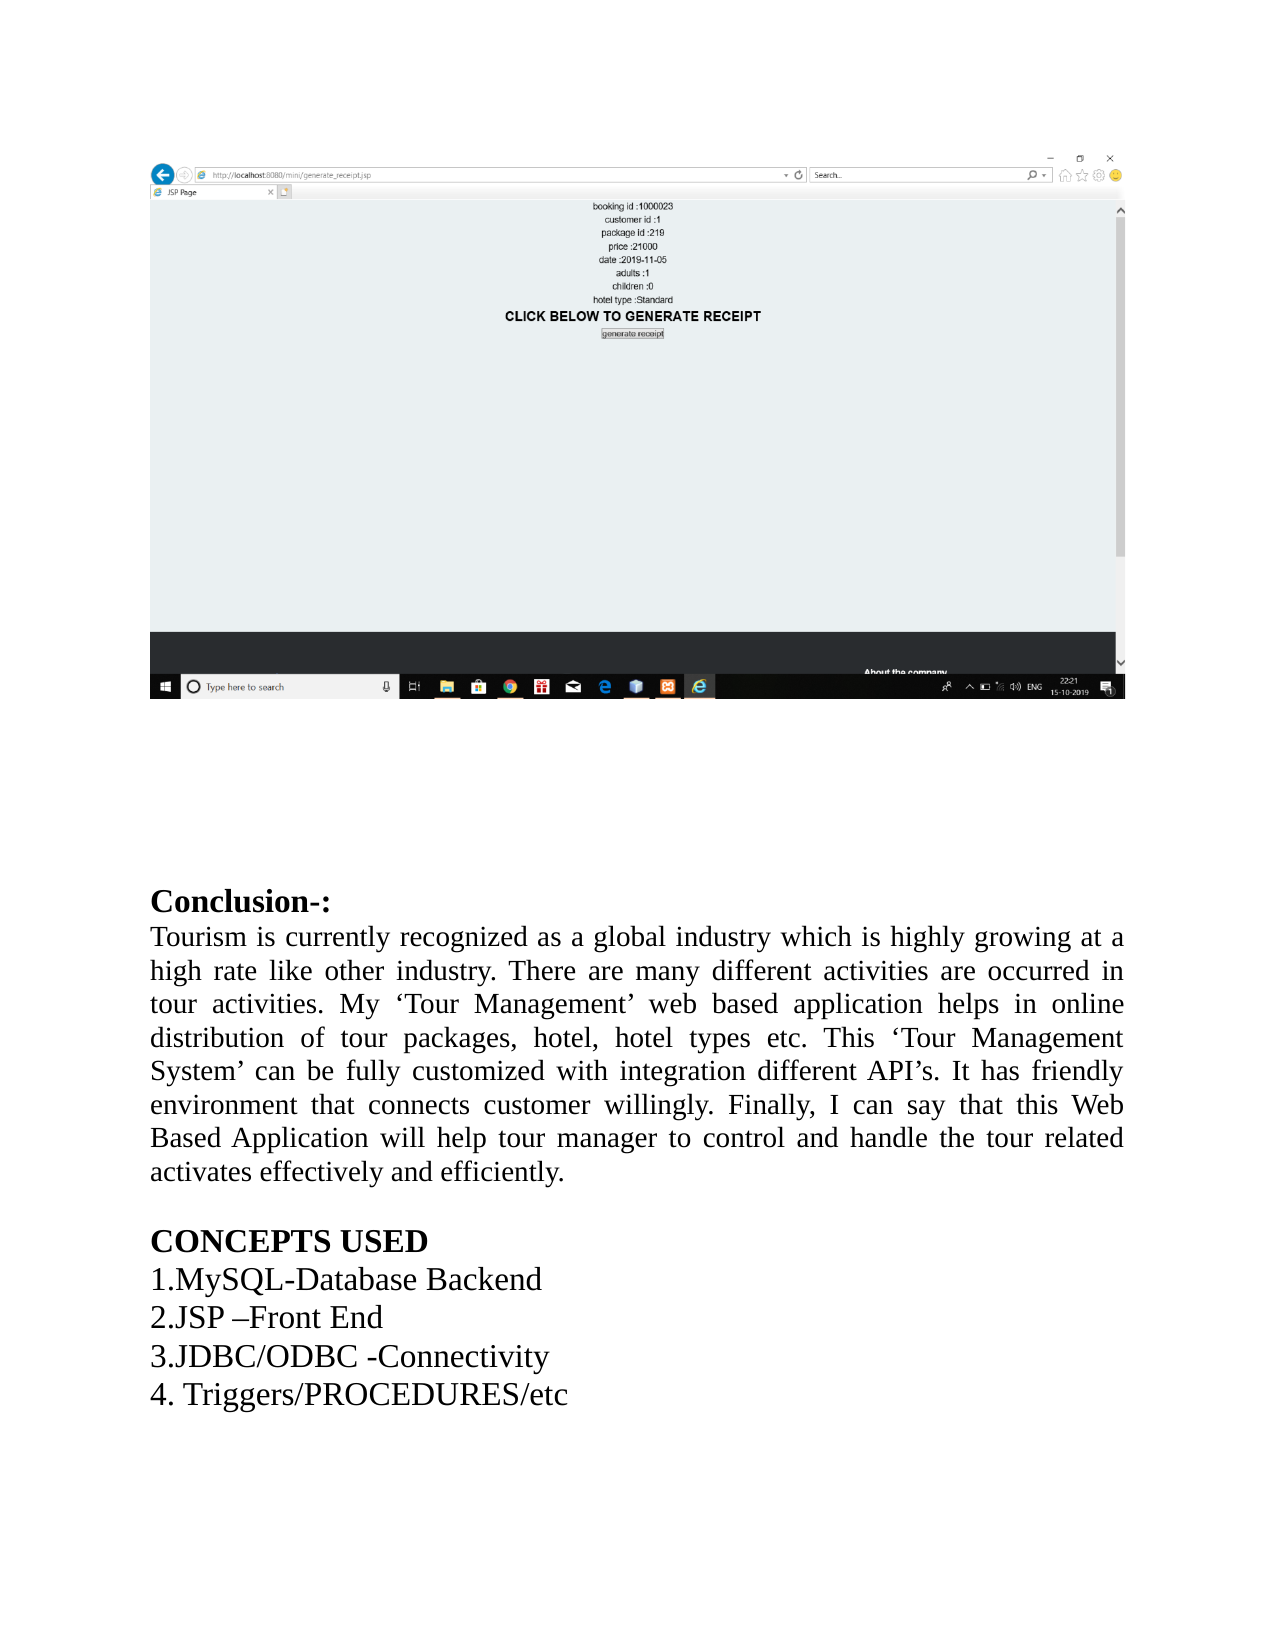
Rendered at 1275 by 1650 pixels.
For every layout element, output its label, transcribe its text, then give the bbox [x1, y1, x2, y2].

text 4. Triggers/PROCEDURES/etc [150, 1374, 1125, 1413]
text 1.MySQL-Database Backend [150, 1259, 1125, 1298]
text Conclusion-: [150, 881, 1125, 919]
text 3.JDBC/ODBC -Connectivity [150, 1336, 1125, 1374]
text CONCEPTS USED [150, 1221, 1125, 1259]
text Tourism is currently recognized as a global industry which is highly growing at a high rate like other industry. There are many different activities are occurred in tour activities. My ‘Tour Management’ web based application helps in online distribution of tour packages, hotel, hotel types etc. This ‘Tour Management System’ can be fully customized with integration different API’s. It has friendly environment that connects customer willingly. Finally, I can say that this Web Based Application will help tour manager to control and handle the tour related activates effectively and efficiently. [150, 919, 1125, 1187]
text 2.JSP –Front End [150, 1298, 1125, 1336]
